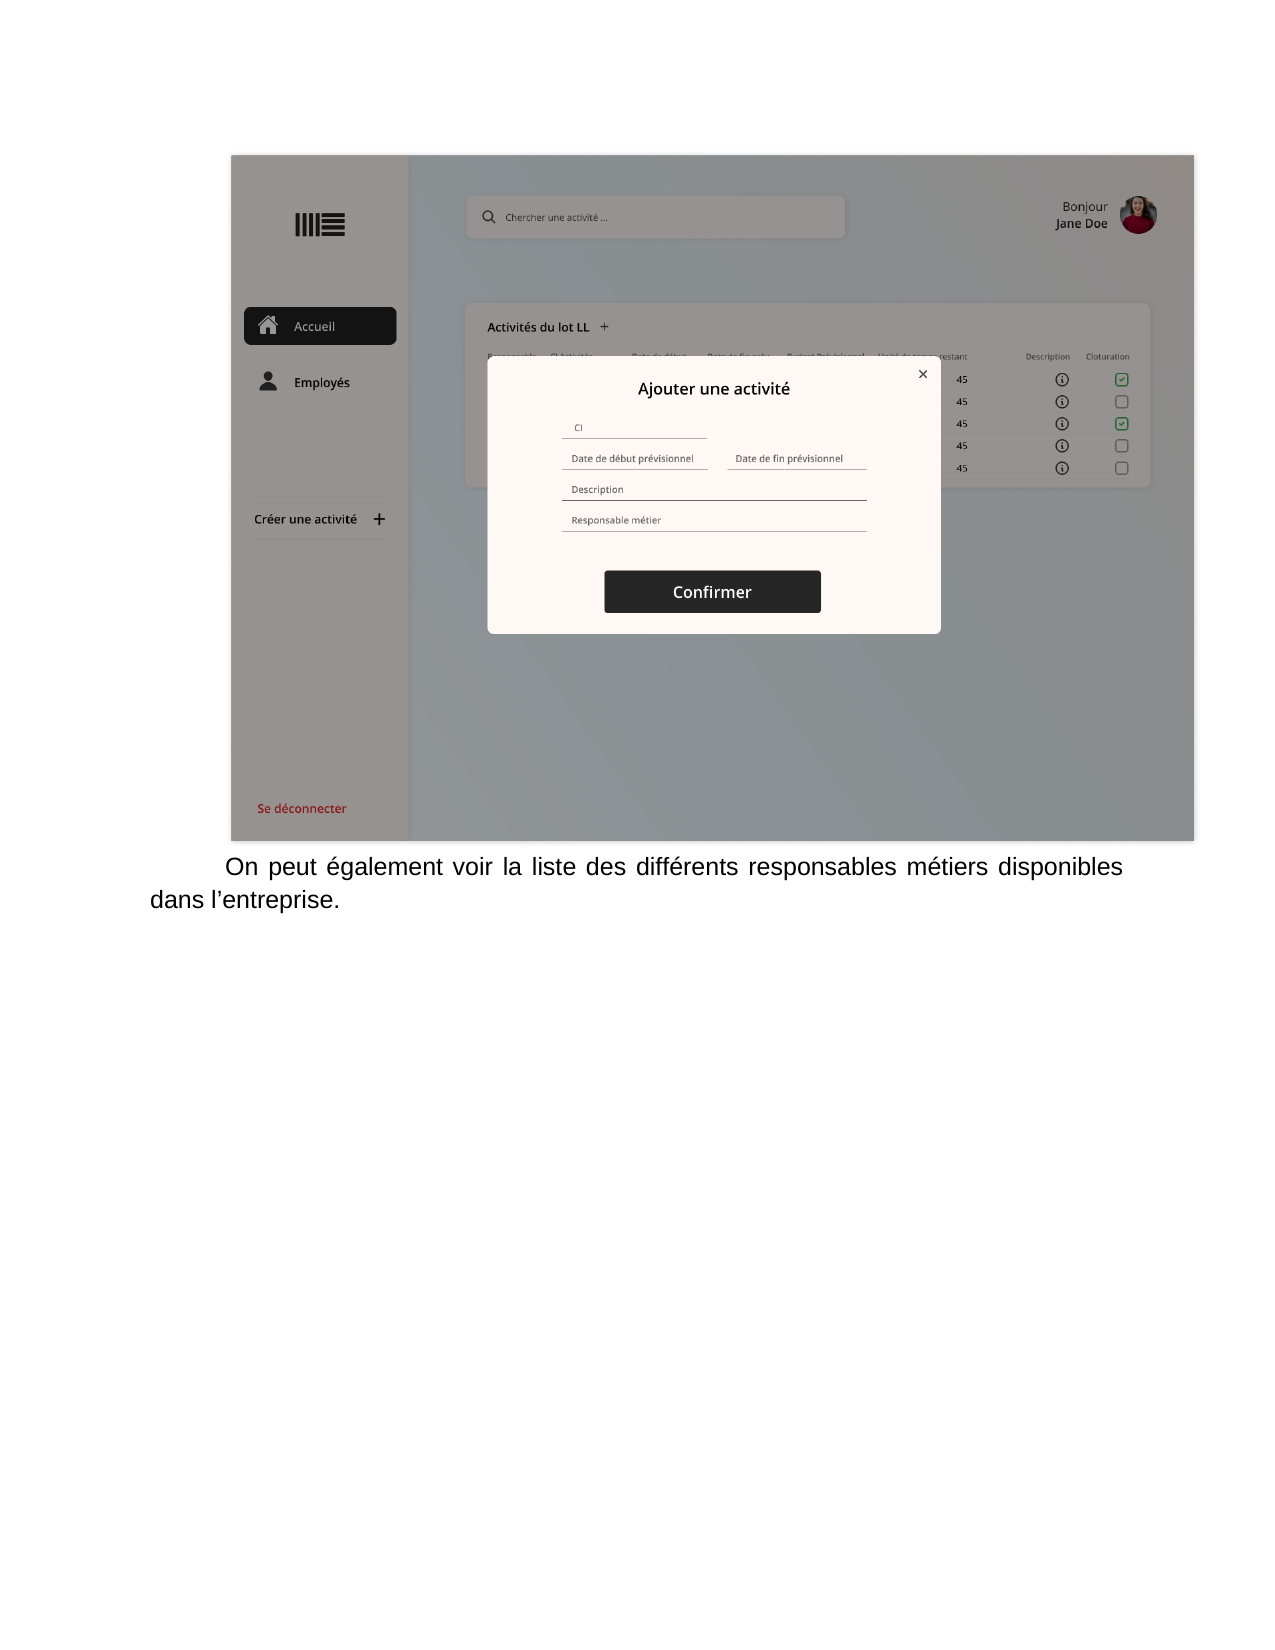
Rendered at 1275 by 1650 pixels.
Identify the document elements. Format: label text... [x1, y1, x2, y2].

picture [225, 150, 1200, 848]
text On peut également voir la liste des différents responsables métiers disponibles dans l’entreprise. [150, 852, 1125, 914]
